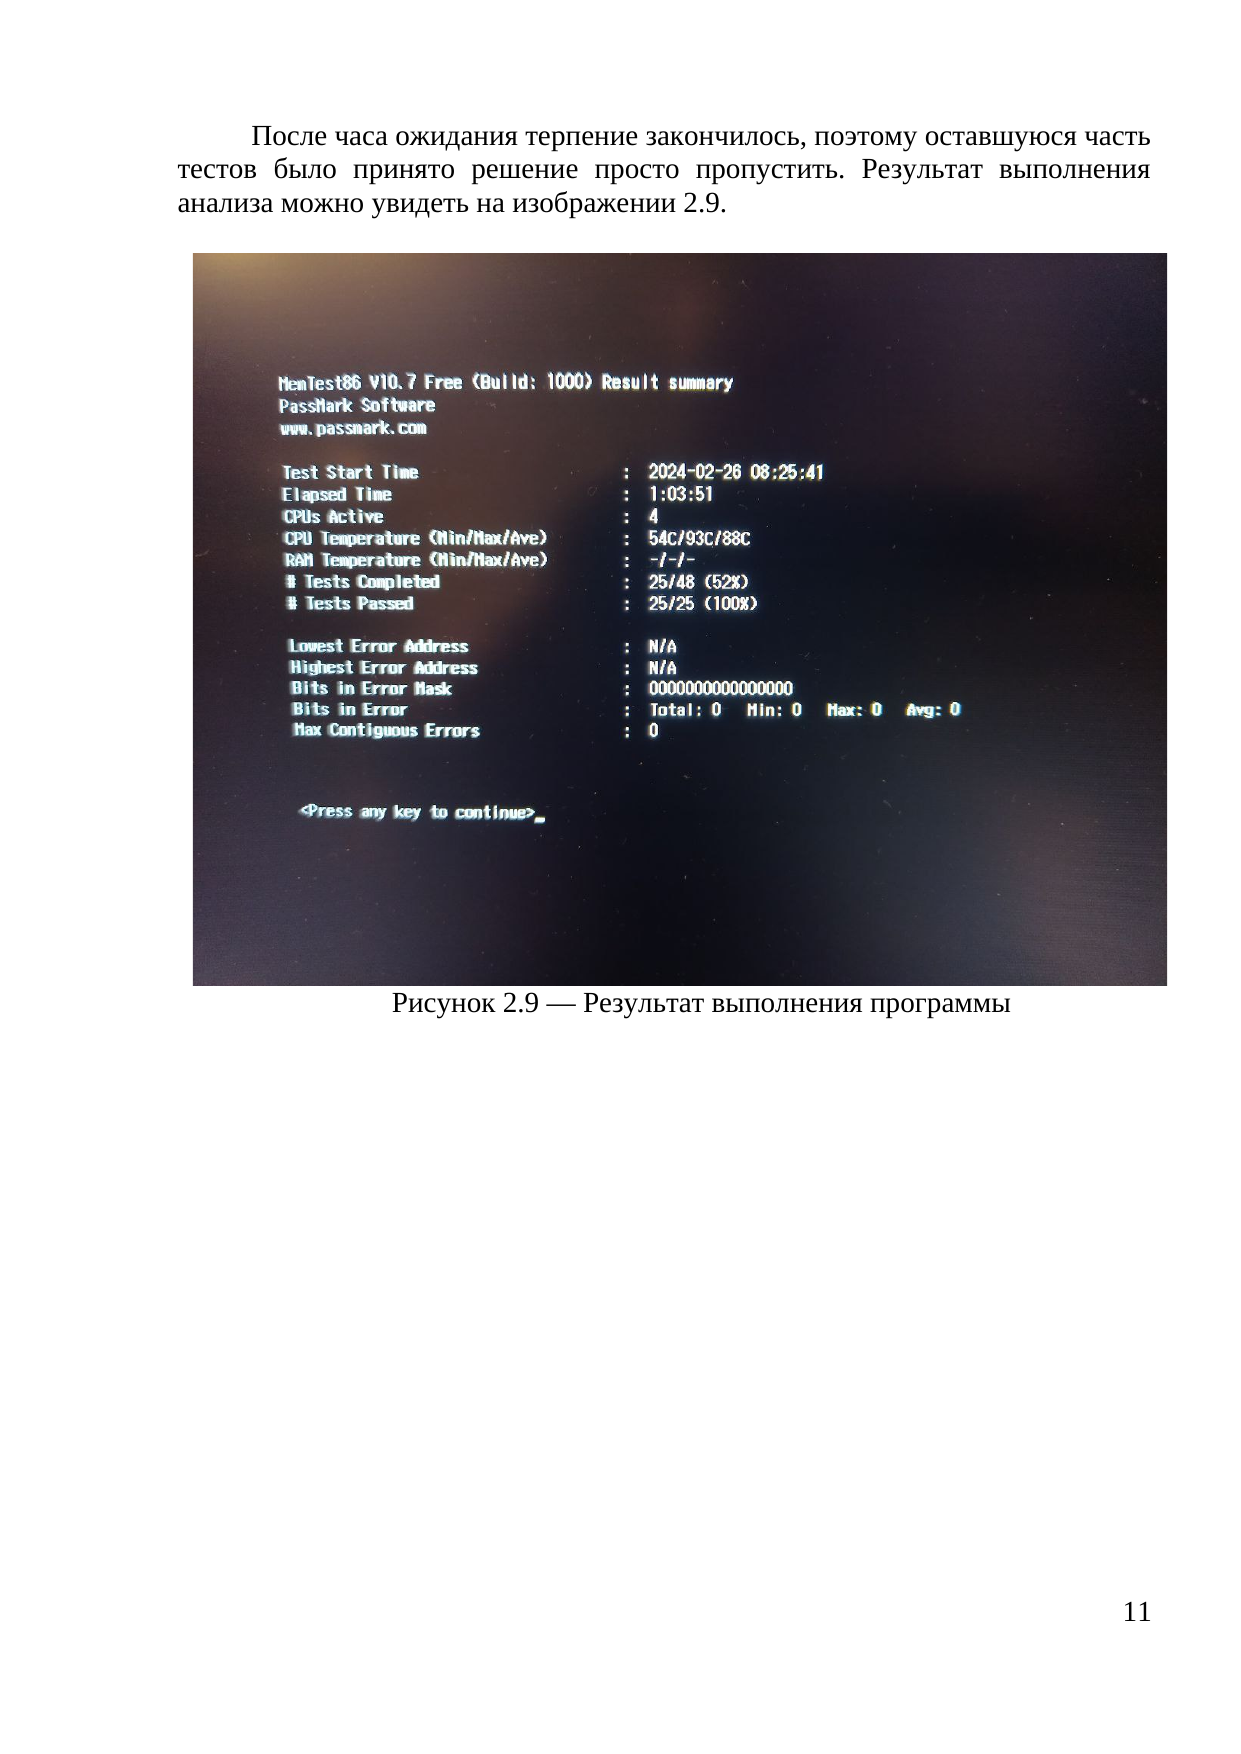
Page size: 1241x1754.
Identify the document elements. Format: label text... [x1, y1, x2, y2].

text Рисунок 2.9 — Результат выполнения программы [177, 252, 1152, 1019]
picture [192, 253, 1168, 986]
text После часа ожидания терпение закончилось, поэтому оставшуюся часть тестов было принято решение просто пропустить. Результат выполнения анализа можно увидеть на изображении 2.9. [177, 118, 1152, 219]
